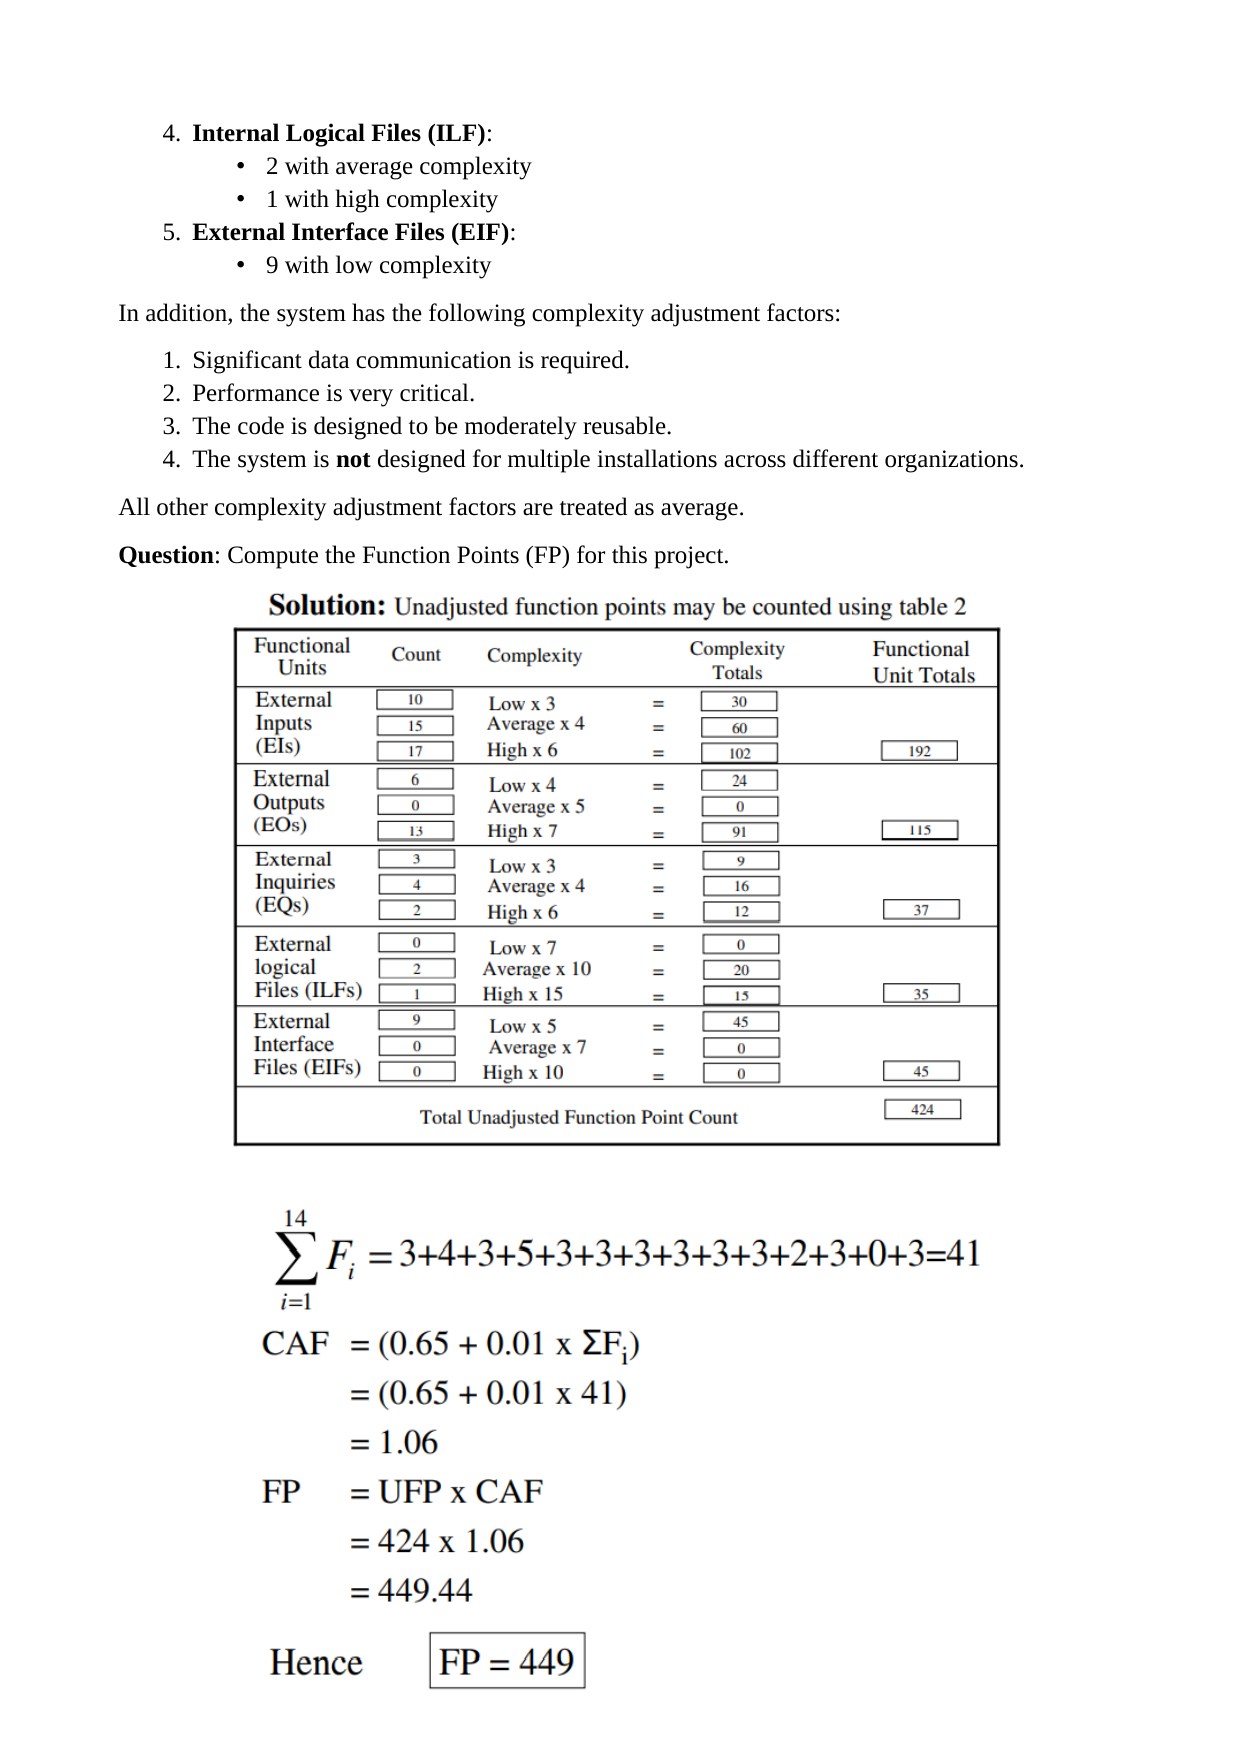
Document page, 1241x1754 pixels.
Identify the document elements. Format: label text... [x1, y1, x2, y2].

text In addition, the system has the following complexity adjustment factors: [118, 298, 1122, 327]
list 1 with high complexity [236, 184, 1122, 213]
list Internal Logical Files (ILF): [162, 118, 1122, 147]
picture [249, 1205, 991, 1696]
list External Interface Files (EIF): [162, 217, 1122, 246]
list The code is designed to be moderately reusable. [162, 411, 1122, 440]
picture [221, 587, 1019, 1148]
list Significant data communication is required. [162, 345, 1122, 374]
list The system is not designed for multiple installations across different organizations. [162, 444, 1122, 473]
text Question: Compute the Function Points (FP) for this project. [118, 540, 1122, 568]
list 2 with average complexity [236, 151, 1122, 180]
text All other complexity adjustment factors are treated as average. [118, 492, 1122, 521]
list 9 with low complexity [236, 250, 1122, 279]
list Performance is very critical. [162, 378, 1122, 407]
